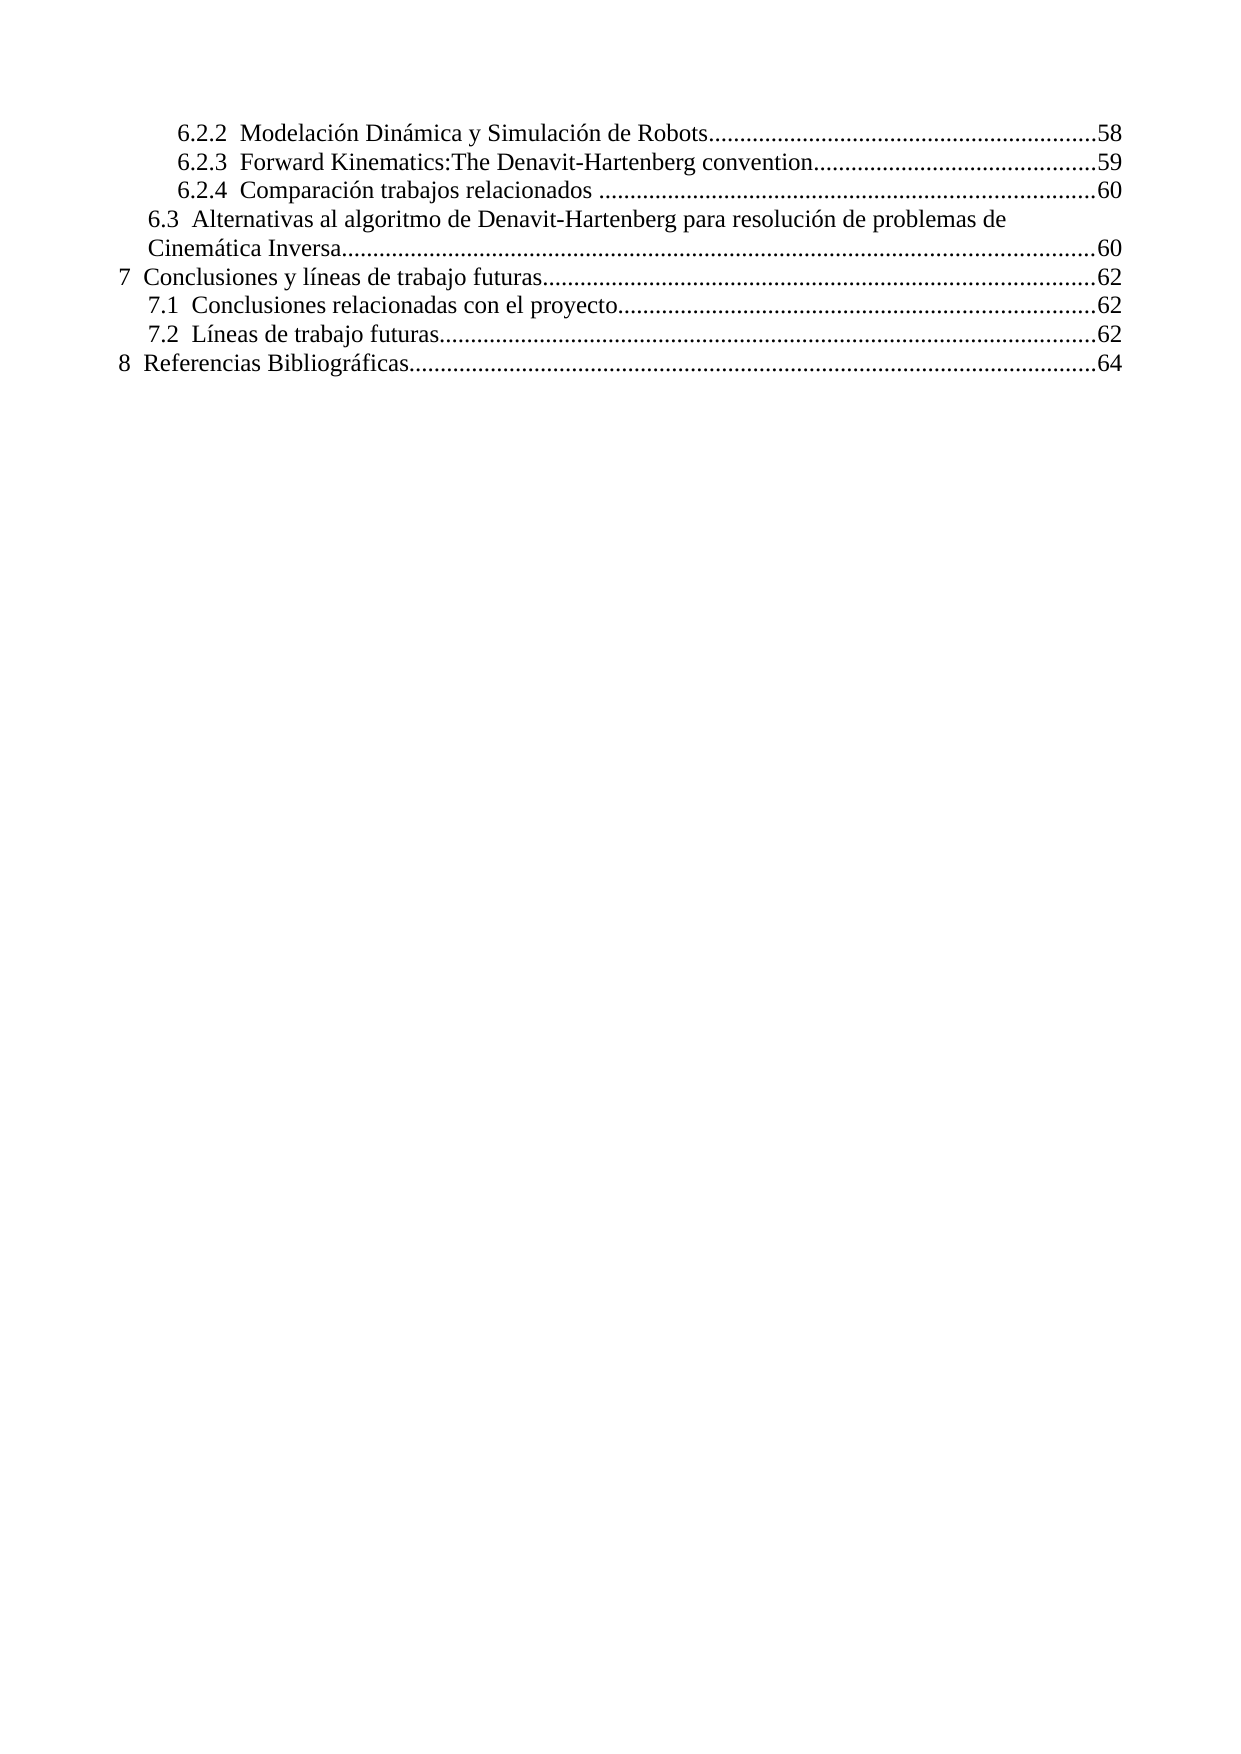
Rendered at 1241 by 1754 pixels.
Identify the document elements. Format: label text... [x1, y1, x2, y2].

text 6.2.4 Comparación trabajos relacionados 60 [177, 176, 1122, 204]
text 7.2 Líneas de trabajo futuras 62 [148, 319, 1122, 348]
text 8 Referencias Bibliográficas 64 [118, 348, 1122, 377]
text 7.1 Conclusiones relacionadas con el proyecto 62 [148, 291, 1122, 319]
text 6.3 Alternativas al algoritmo de Denavit-Hartenberg para resolución de problemas de Cinemática Inversa 60 [148, 204, 1122, 262]
text 6.2.2 Modelación Dinámica y Simulación de Robots 58 [177, 118, 1122, 147]
text 7 Conclusiones y líneas de trabajo futuras 62 [118, 262, 1122, 291]
text 6.2.3 Forward Kinematics:The Denavit-Hartenberg convention 59 [177, 147, 1122, 176]
